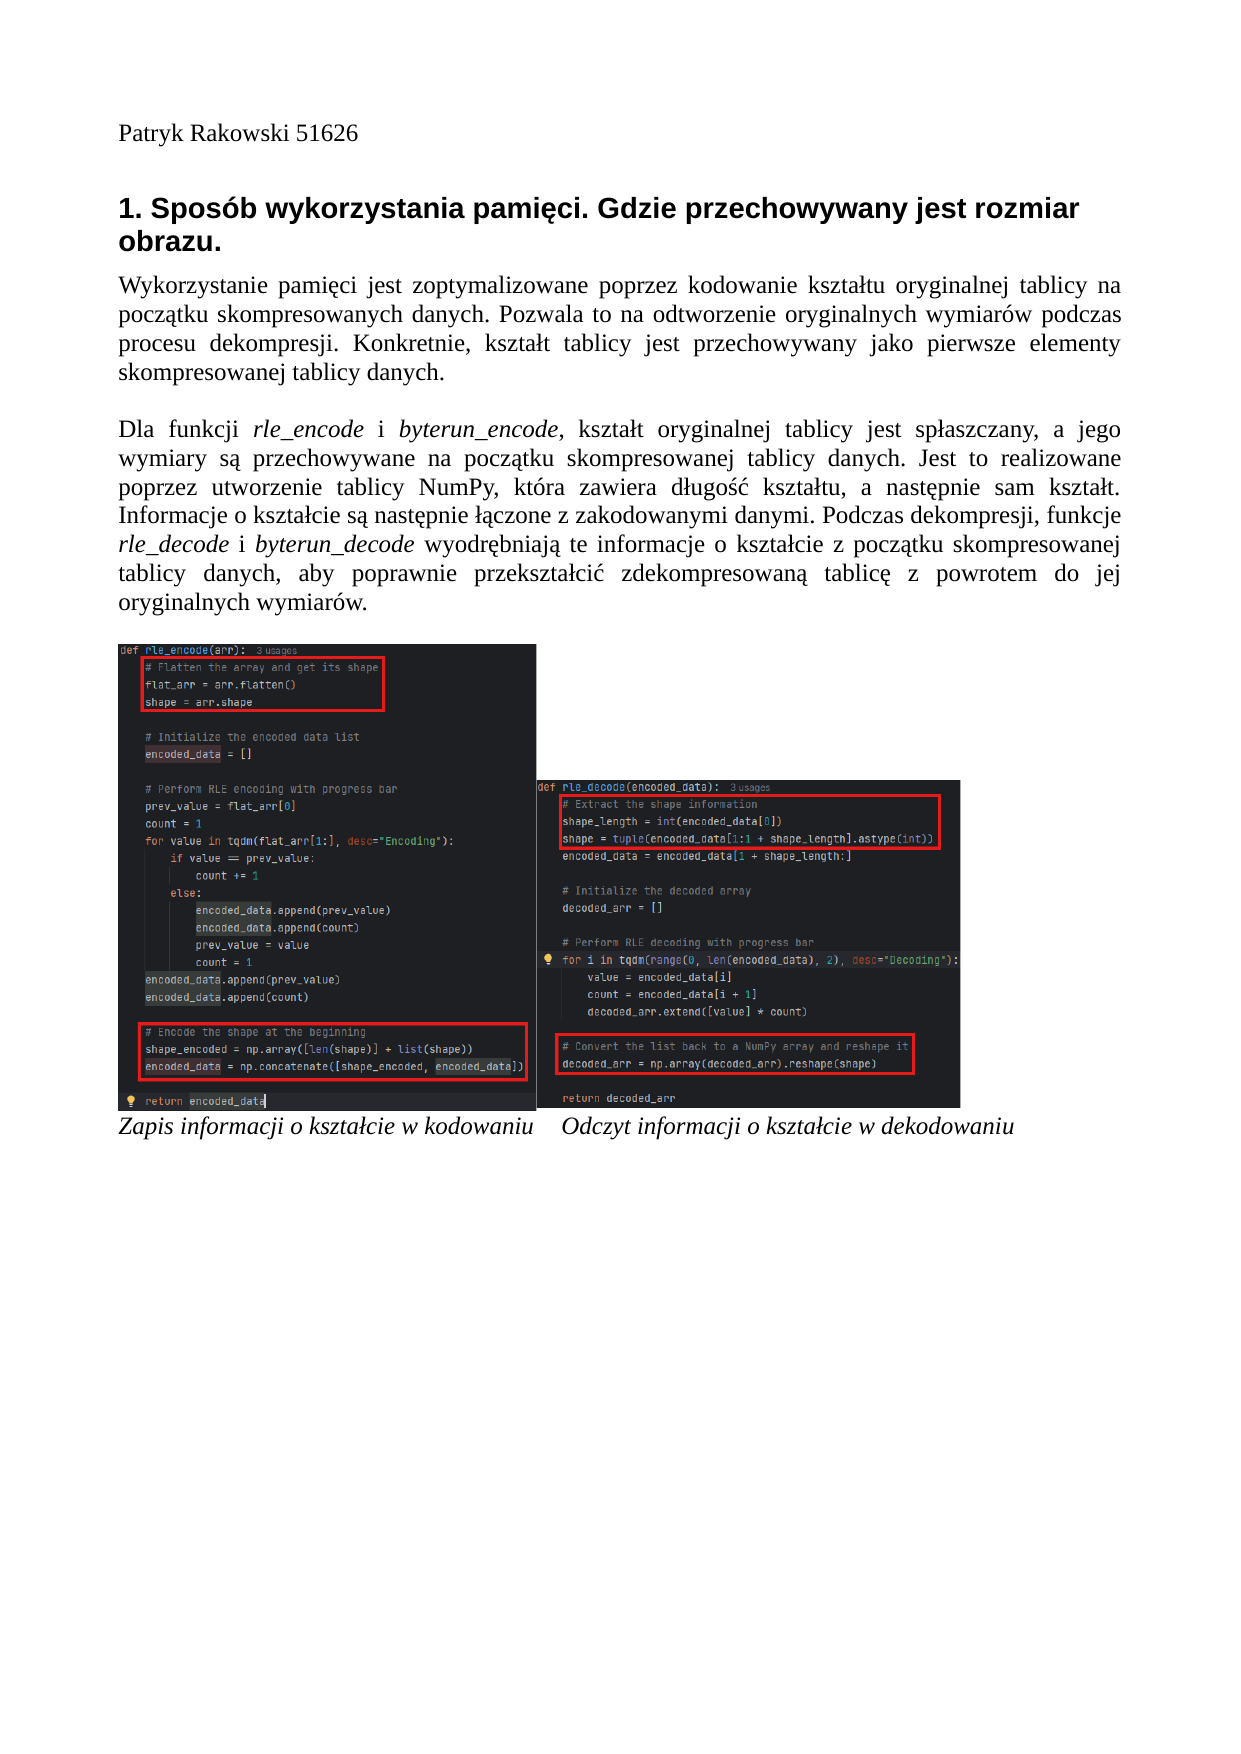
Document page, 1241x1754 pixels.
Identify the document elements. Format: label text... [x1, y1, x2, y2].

text Wykorzystanie pamięci jest zoptymalizowane poprzez kodowanie kształtu oryginalnej tablicy na początku skompresowanych danych. Pozwala to na odtworzenie oryginalnych wymiarów podczas procesu dekompresji. Konkretnie, kształt tablicy jest przechowywany jako pierwsze elementy skompresowanej tablicy danych. [118, 271, 1122, 386]
subtitle 1. Sposób wykorzystania pamięci. Gdzie przechowywany jest rozmiar obrazu. [118, 191, 1122, 258]
text Zapis informacji o kształcie w kodowaniu Odczyt informacji o kształcie w dekodowaniu [118, 1111, 1122, 1139]
picture [118, 644, 961, 1111]
text Dla funkcji rle_encode i byterun_encode, kształt oryginalnej tablicy jest spłaszczany, a jego wymiary są przechowywane na początku skompresowanej tablicy danych. Jest to realizowane poprzez utworzenie tablicy NumPy, która zawiera długość kształtu, a następnie sam kształt. Informacje o kształcie są następnie łączone z zakodowanymi danymi. Podczas dekompresji, funkcje rle_decode i byterun_decode wyodrębniają te informacje o kształcie z początku skompresowanej tablicy danych, aby poprawnie przekształcić zdekompresowaną tablicę z powrotem do jej oryginalnych wymiarów. [118, 414, 1122, 616]
